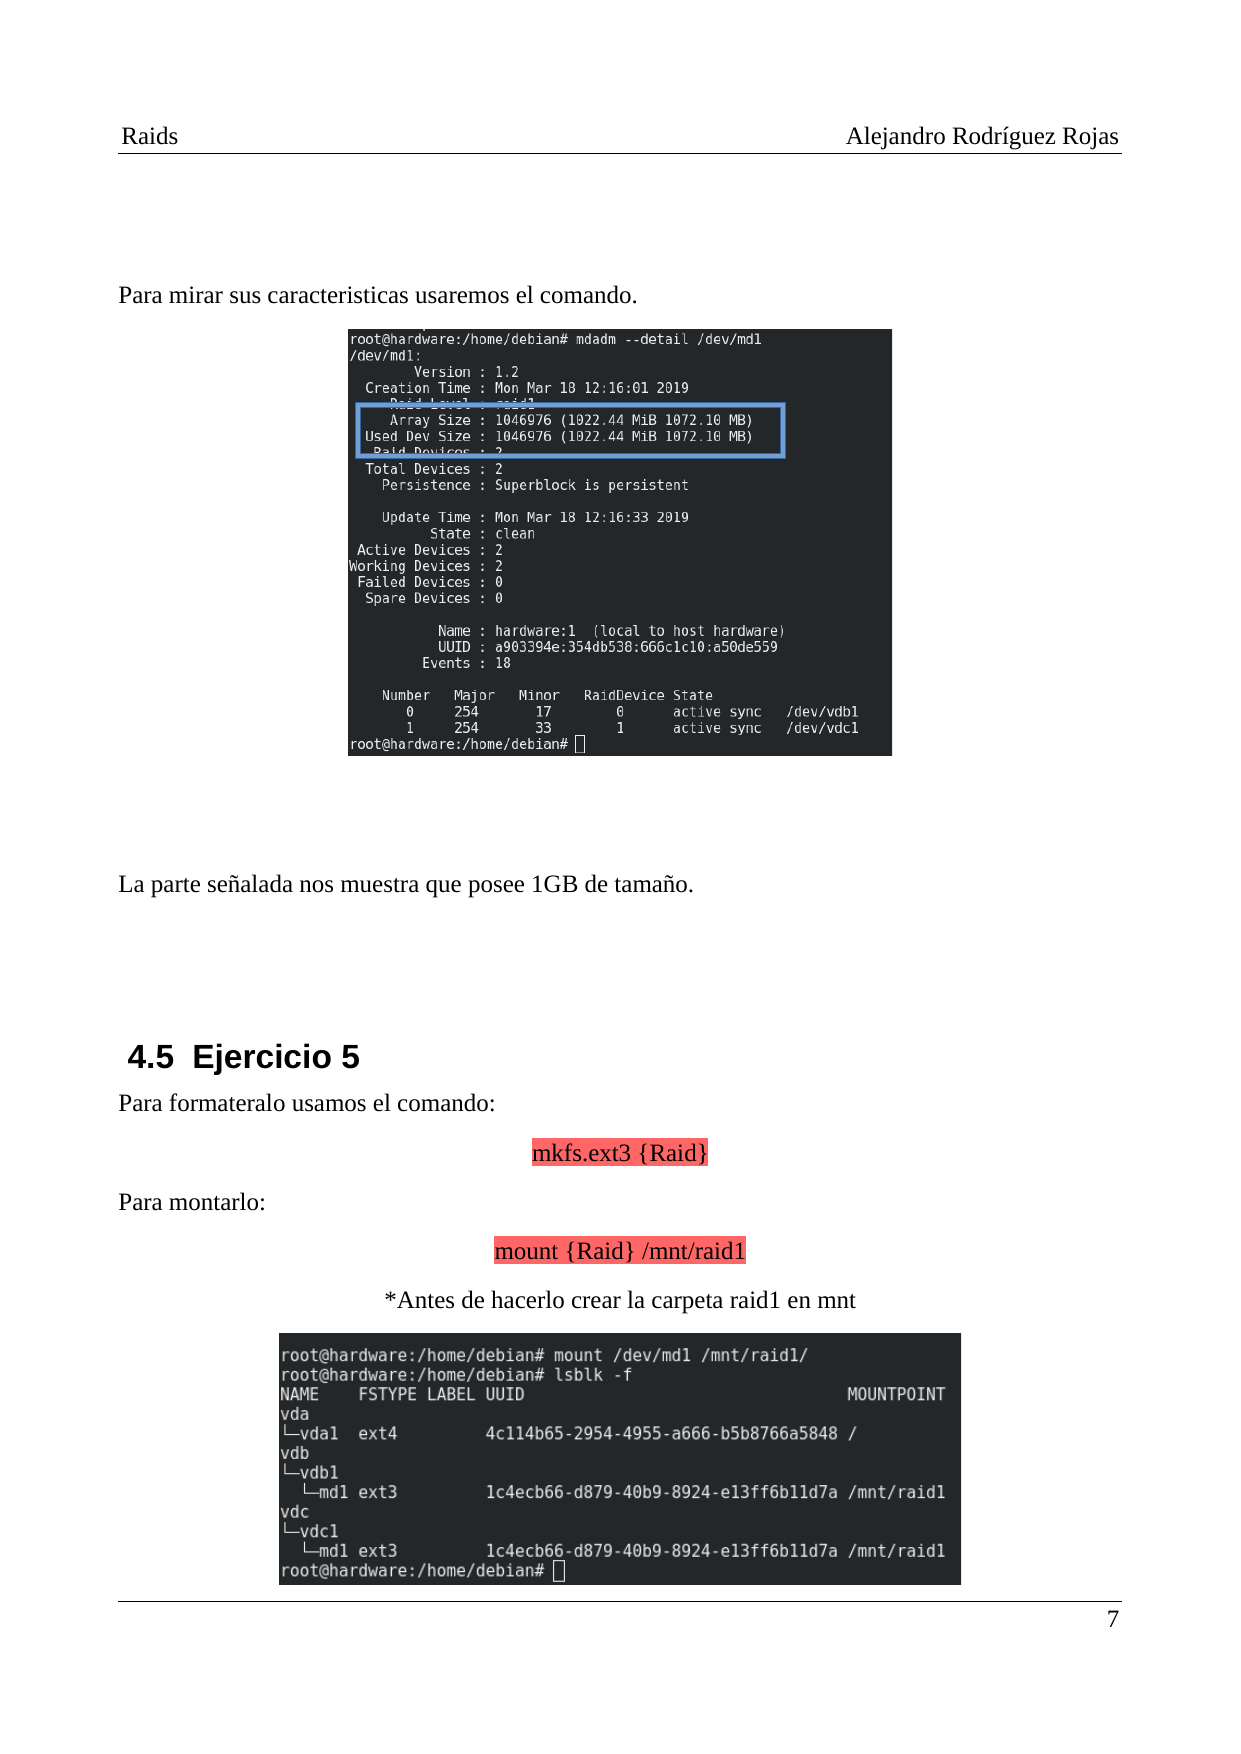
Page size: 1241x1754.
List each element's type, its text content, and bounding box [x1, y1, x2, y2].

text Para mirar sus caracteristicas usaremos el comando. [118, 281, 1122, 309]
text mkfs.ext3 {Raid} [118, 1138, 1122, 1166]
subtitle Ejercicio 5 [118, 1037, 1122, 1076]
text Para formateralo usamos el comando: [118, 1088, 1122, 1117]
text *Antes de hacerlo crear la carpeta raid1 en mnt [118, 1285, 1122, 1313]
text mount {Raid} /mnt/raid1 [118, 1236, 1122, 1264]
text La parte señalada nos muestra que posee 1GB de tamaño. [118, 869, 1122, 898]
text Para montarlo: [118, 1187, 1122, 1215]
